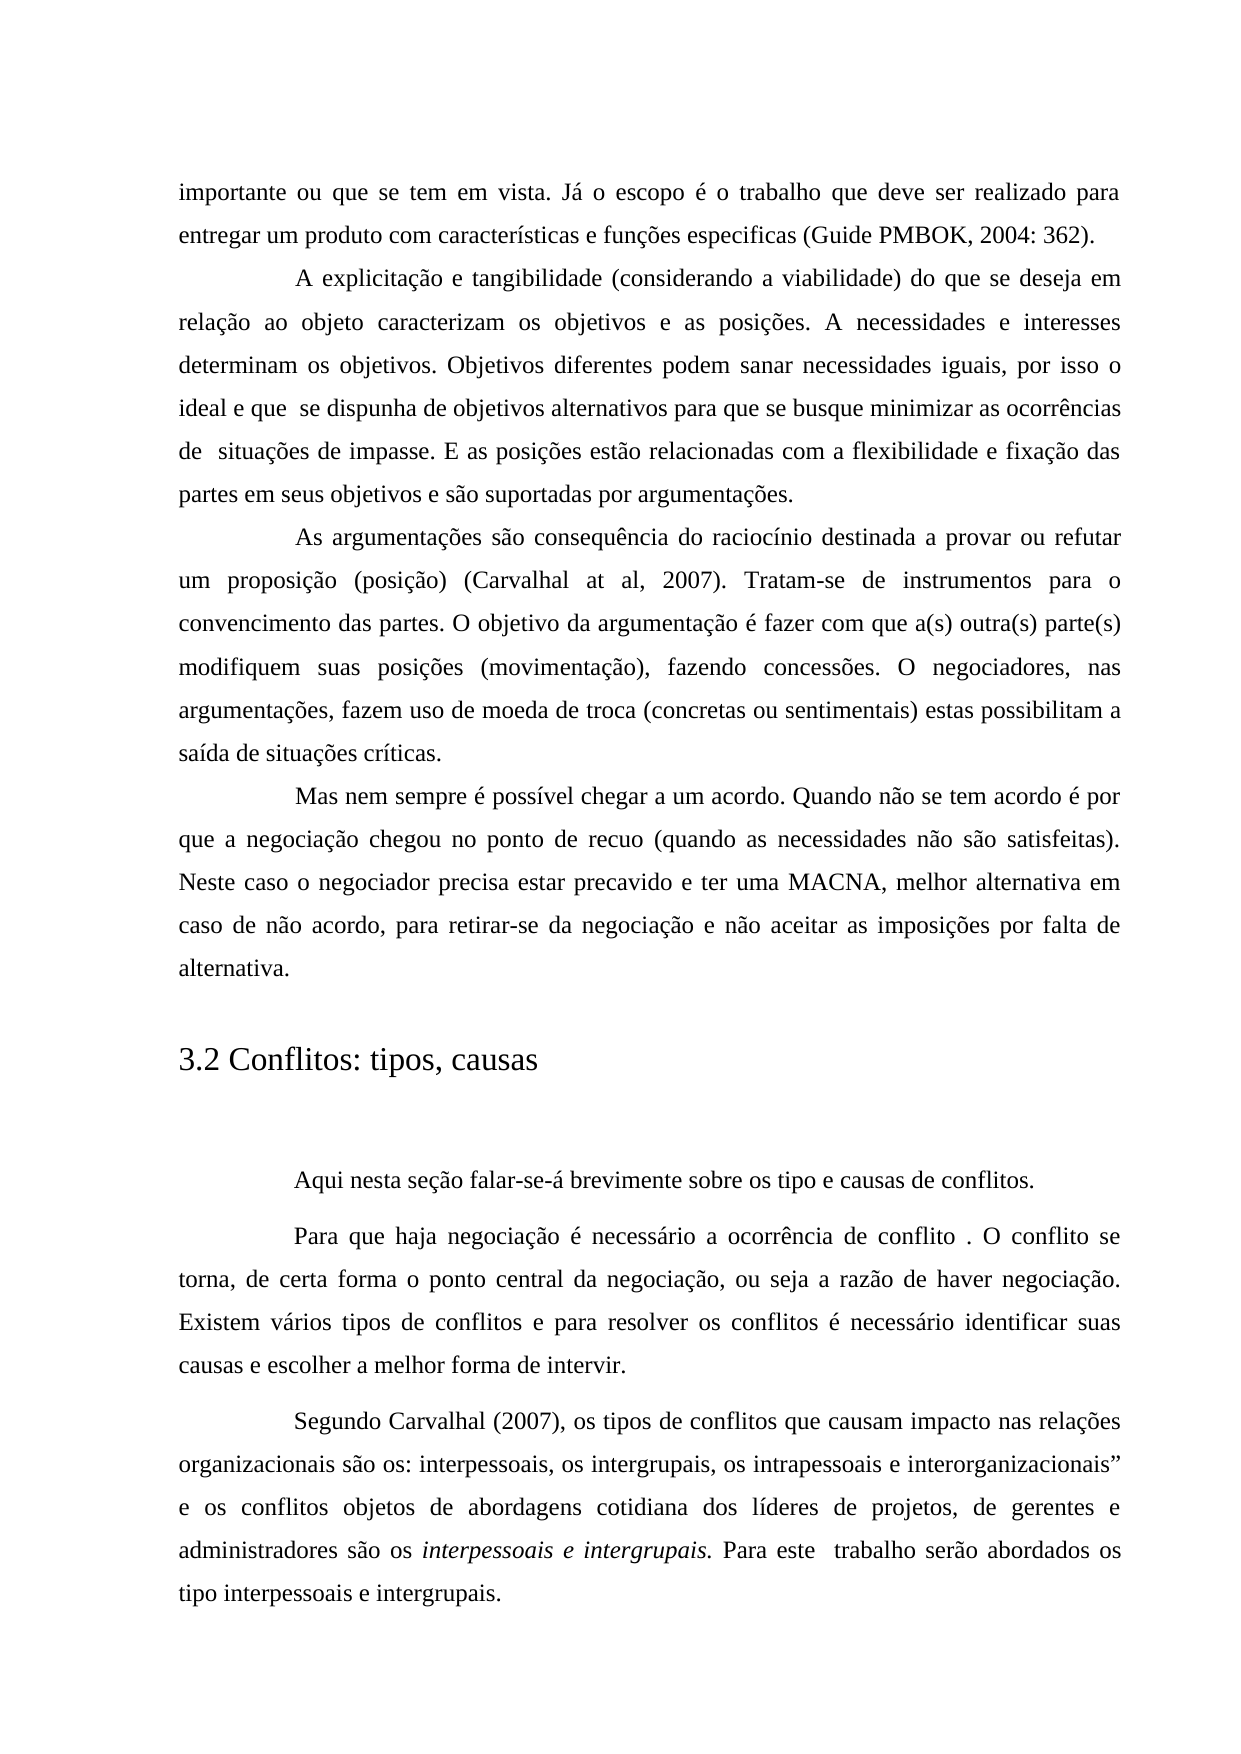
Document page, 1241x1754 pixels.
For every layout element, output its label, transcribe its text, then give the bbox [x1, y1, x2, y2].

text Mas nem sempre é possível chegar a um acordo. Quando não se tem acordo é por que a negociação chegou no ponto de recuo (quando as necessidades não são satisfeitas). Neste caso o negociador precisa estar precavido e ter uma MACNA, melhor alternativa em caso de não acordo, para retirar-se da negociação e não aceitar as imposições por falta de alternativa. [178, 781, 1122, 982]
text importante ou que se tem em vista. Já o escopo é o trabalho que deve ser realizado para entregar um produto com características e funções especificas (Guide PMBOK, 2004: 362). [178, 177, 1122, 249]
text Segundo Carvalhal (2007), os tipos de conflitos que causam impacto nas relações organizacionais são os: interpessoais, os intergrupais, os intrapessoais e interorganizacionais” e os conflitos objetos de abordagens cotidiana dos líderes de projetos, de gerentes e administradores são os interpessoais e intergrupais. Para este trabalho serão abordados os tipo interpessoais e intergrupais. [178, 1406, 1122, 1607]
text A explicitação e tangibilidade (considerando a viabilidade) do que se deseja em relação ao objeto caracterizam os objetivos e as posições. A necessidades e interesses determinam os objetivos. Objetivos diferentes podem sanar necessidades iguais, por isso o ideal e que se dispunha de objetivos alternativos para que se busque minimizar as ocorrências de situações de impasse. E as posições estão relacionadas com a flexibilidade e fixação das partes em seus objetivos e são suportadas por argumentações. [178, 263, 1122, 508]
text Para que haja negociação é necessário a ocorrência de conflito . O conflito se torna, de certa forma o ponto central da negociação, ou seja a razão de haver negociação. Existem vários tipos de conflitos e para resolver os conflitos é necessário identificar suas causas e escolher a melhor forma de intervir. [178, 1221, 1122, 1379]
text Aqui nesta seção falar-se-á brevimente sobre os tipo e causas de conflitos. [178, 1165, 1122, 1194]
text As argumentações são consequência do raciocínio destinada a provar ou refutar um proposição (posição) (Carvalhal at al, 2007). Tratam-se de instrumentos para o convencimento das partes. O objetivo da argumentação é fazer com que a(s) outra(s) parte(s) modifiquem suas posições (movimentação), fazendo concessões. O negociadores, nas argumentações, fazem uso de moeda de troca (concretas ou sentimentais) estas possibilitam a saída de situações críticas. [178, 522, 1122, 767]
text 3.2 Conflitos: tipos, causas [178, 1040, 1122, 1078]
